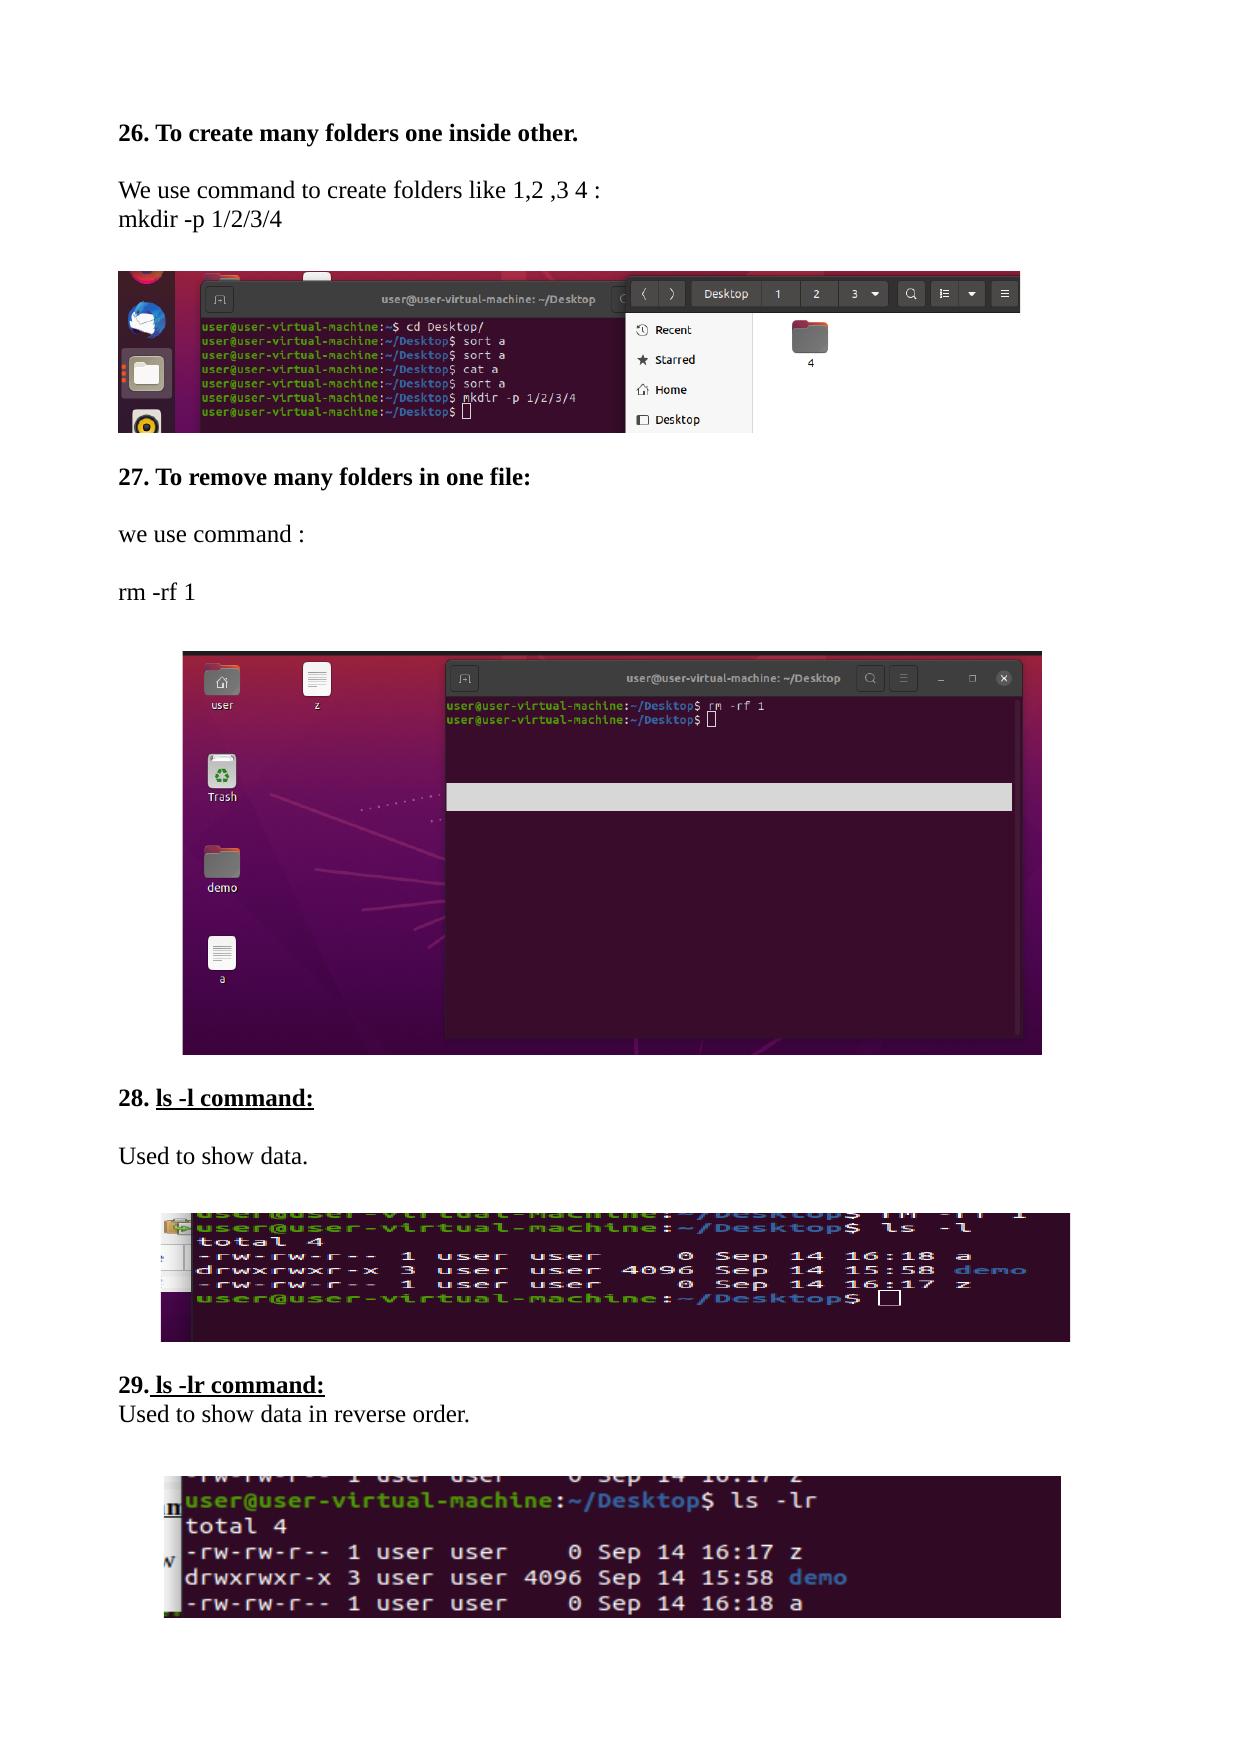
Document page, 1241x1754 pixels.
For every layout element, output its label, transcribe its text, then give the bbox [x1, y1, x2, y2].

picture [160, 1213, 1071, 1342]
text 27. To remove many folders in one file: [118, 462, 1122, 490]
picture [118, 271, 1020, 433]
picture [182, 651, 1042, 1055]
text mkdir -p 1/2/3/4 [118, 204, 1122, 233]
text Used to show data. [118, 1141, 1122, 1170]
text 26. To create many folders one inside other. [118, 118, 1122, 147]
text 29. ls -lr command: [118, 1370, 1122, 1399]
picture [163, 1476, 1061, 1618]
text We use command to create folders like 1,2 ,3 4 : [118, 176, 1122, 204]
text rm -rf 1 [118, 577, 1122, 605]
text 28. ls -l command: [118, 1083, 1122, 1112]
text Used to show data in reverse order. [118, 1399, 1122, 1428]
text we use command : [118, 519, 1122, 548]
